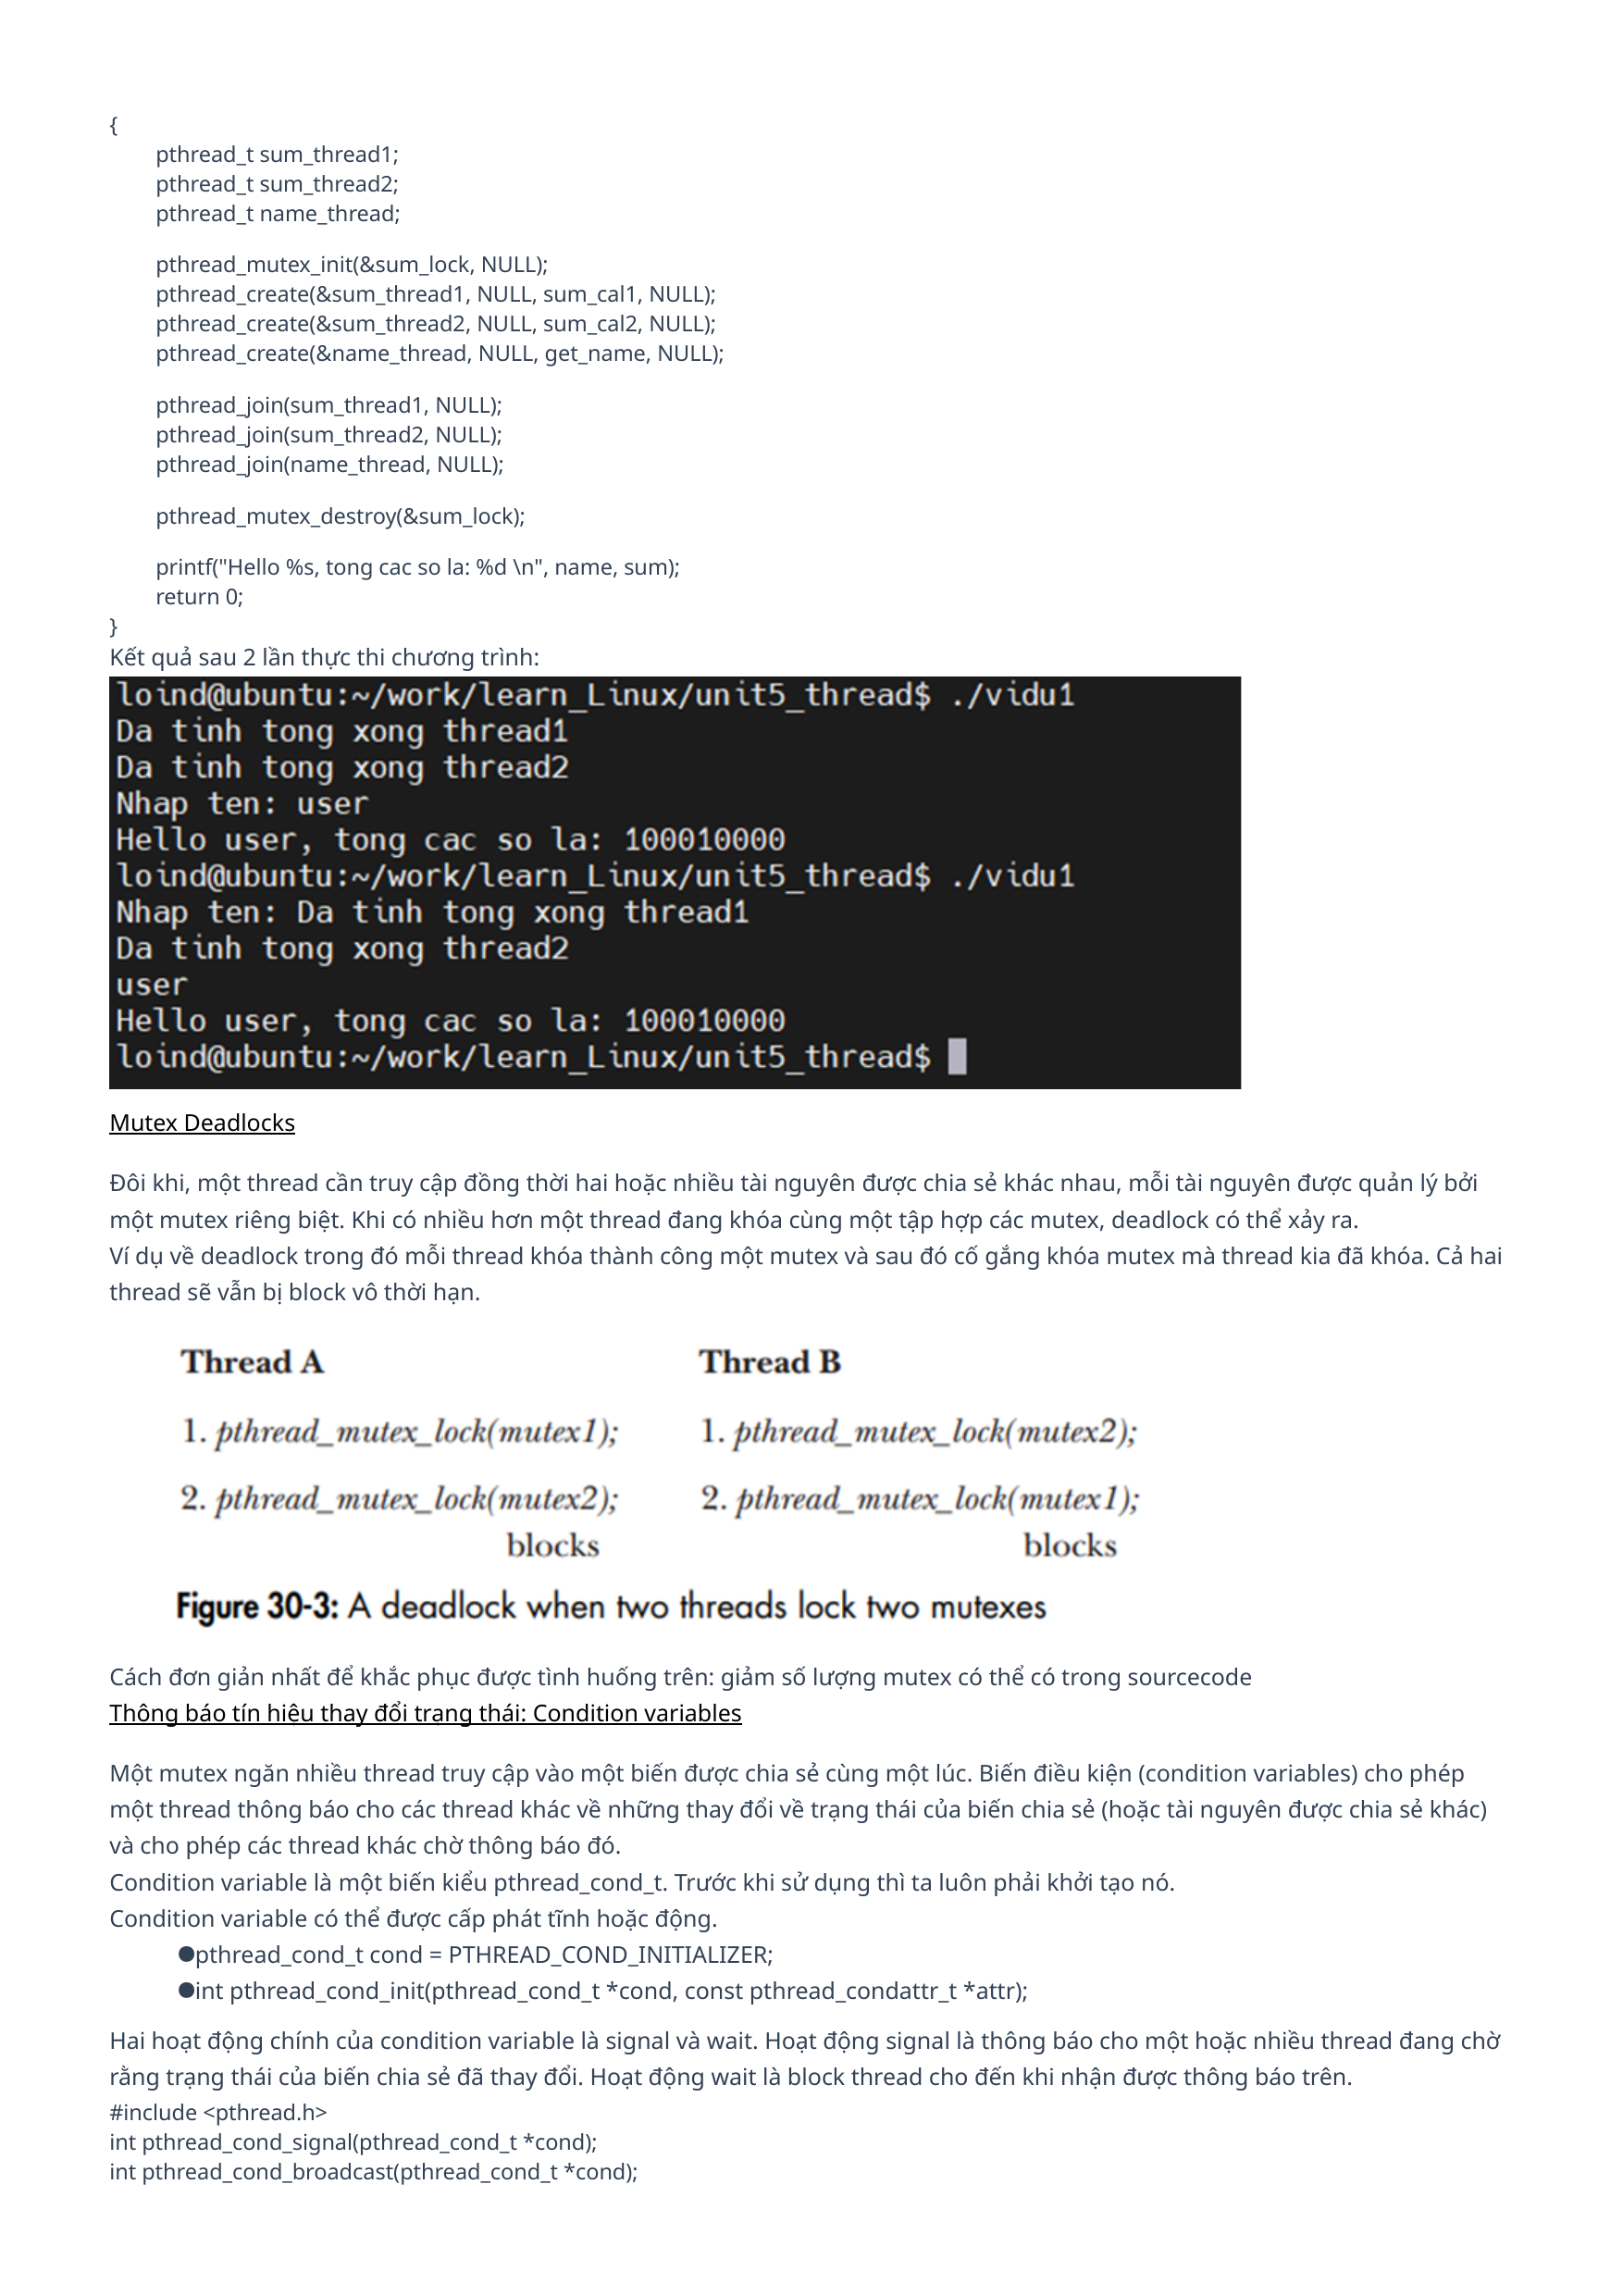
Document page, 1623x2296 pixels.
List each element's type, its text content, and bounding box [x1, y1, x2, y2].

subtitle Thông báo tín hiệu thay đổi trạng thái: Condition variables [109, 1696, 1514, 1729]
text Hai hoạt động chính của condition variable là signal và wait. Hoạt động signal là thông báo cho một hoặc nhiều thread đang chờ rằng trạng thái của biến chia sẻ đã thay đổi. Hoạt động wait là block thread cho đến khi nhận được thông báo trên. [109, 2025, 1514, 2092]
text int pthread_cond_signal(pthread_cond_t *cond); [109, 2127, 1514, 2156]
picture [109, 676, 1242, 1089]
text pthread_t name_thread; [109, 198, 1514, 228]
text pthread_join(sum_thread1, NULL); [109, 390, 1514, 419]
list int pthread_cond_init(pthread_cond_t *cond, const pthread_condattr_t *attr); [109, 1975, 1514, 2006]
list pthread_cond_t cond = PTHREAD_COND_INITIALIZER; [109, 1939, 1514, 1970]
text Một mutex ngăn nhiều thread truy cập vào một biến được chia sẻ cùng một lúc. Biến điều kiện (condition variables) cho phép một thread thông báo cho các thread khác về những thay đổi về trạng thái của biến chia sẻ (hoặc tài nguyên được chia sẻ khác) và cho phép các thread khác chờ thông báo đó. [109, 1757, 1514, 1861]
text pthread_join(name_thread, NULL); [109, 449, 1514, 478]
text Condition variable có thể được cấp phát tĩnh hoặc động. [109, 1903, 1514, 1933]
text pthread_mutex_destroy(&sum_lock); [109, 501, 1514, 530]
text pthread_join(sum_thread2, NULL); [109, 419, 1514, 449]
text pthread_t sum_thread1; [109, 139, 1514, 168]
text #include <pthread.h> [109, 2097, 1514, 2127]
text pthread_mutex_init(&sum_lock, NULL); [109, 250, 1514, 279]
picture [109, 1311, 1275, 1644]
text printf("Hello %s, tong cac so la: %d \n", name, sum); [109, 552, 1514, 581]
text Cách đơn giản nhất để khắc phục được tình huống trên: giảm số lượng mutex có thể có trong sourcecode [109, 1660, 1514, 1692]
text Condition variable là một biến kiểu pthread_cond_t. Trước khi sử dụng thì ta luôn phải khởi tạo nó. [109, 1866, 1514, 1897]
text return 0; [109, 581, 1514, 611]
text Kết quả sau 2 lần thực thi chương trình: [109, 640, 1514, 672]
text pthread_create(&name_thread, NULL, get_name, NULL); [109, 339, 1514, 368]
text } [109, 611, 1514, 640]
text Ví dụ về deadlock trong đó mỗi thread khóa thành công một mutex và sau đó cố gắng khóa mutex mà thread kia đã khóa. Cả hai thread sẽ vẫn bị block vô thời hạn. [109, 1239, 1514, 1308]
text pthread_create(&sum_thread1, NULL, sum_cal1, NULL); [109, 279, 1514, 309]
text pthread_t sum_thread2; [109, 168, 1514, 198]
text pthread_create(&sum_thread2, NULL, sum_cal2, NULL); [109, 309, 1514, 339]
subtitle Mutex Deadlocks [109, 1107, 1514, 1138]
text Đôi khi, một thread cần truy cập đồng thời hai hoặc nhiều tài nguyên được chia sẻ khác nhau, mỗi tài nguyên được quản lý bởi một mutex riêng biệt. Khi có nhiều hơn một thread đang khóa cùng một tập hợp các mutex, deadlock có thể xảy ra. [109, 1167, 1514, 1235]
text int pthread_cond_broadcast(pthread_cond_t *cond); [109, 2156, 1514, 2186]
text { [109, 109, 1514, 139]
